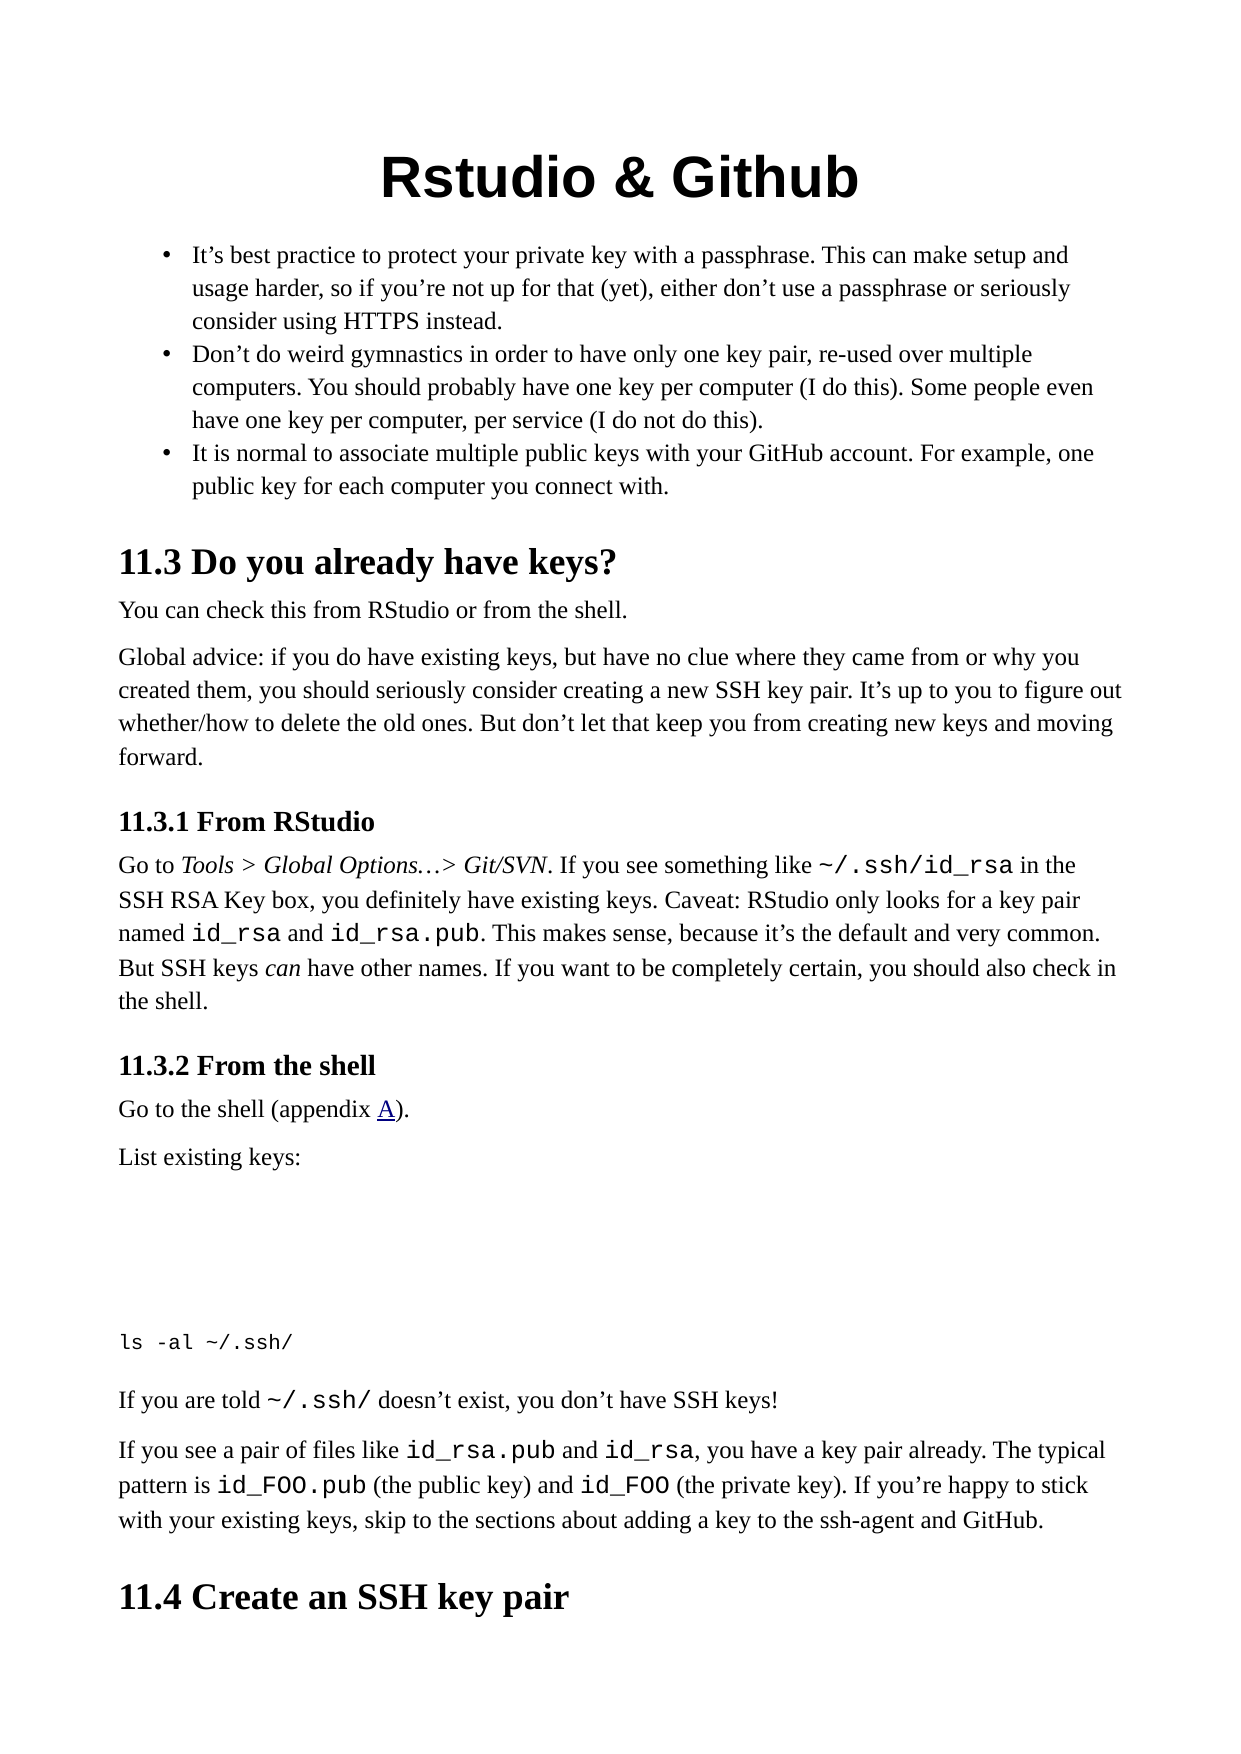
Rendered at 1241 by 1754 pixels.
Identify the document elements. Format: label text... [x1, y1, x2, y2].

list Don’t do weird gymnastics in order to have only one key pair, re-used over multiple computers. You should probably have one key per computer (I do this). Some people even have one key per computer, per service (I do not do this). [162, 339, 1122, 433]
text Go to Tools > Global Options…> Git/SVN. If you see something like ~/.ssh/id_rsa in the SSH RSA Key box, you definitely have existing keys. Caveat: RStudio only looks for a key pair named id_rsa and id_rsa.pub. This makes sense, because it’s the default and very common. But SSH keys can have other names. If you want to be completely certain, you should also check in the shell. [118, 850, 1122, 1015]
text List existing keys: [118, 1142, 1122, 1171]
text Global advice: if you do have existing keys, but have no clue where they came from or why you created them, you should seriously consider creating a new SSH key pair. It’s up to you to figure out whether/how to delete the old ones. But don’t let that keep you from creating new keys and moving forward. [118, 642, 1122, 770]
text If you see a pair of files like id_rsa.pub and id_rsa, you have a key pair already. The typical pattern is id_FOO.pub (the public key) and id_FOO (the private key). If you’re happy to stick with your existing keys, skip to the sections about adding a key to the ssh-agent and GitHub. [118, 1435, 1122, 1534]
subtitle 11.3.1 From RStudio [118, 804, 1122, 837]
subtitle 11.3 Do you already have keys? [118, 539, 1122, 582]
list It is normal to associate multiple public keys with your GitHub account. For example, one public key for each computer you connect with. [162, 438, 1122, 499]
text Go to the shell (appendix A). [118, 1094, 1122, 1123]
text If you are told ~/.ssh/ doesn’t exist, you don’t have SSH keys! [118, 1385, 1122, 1416]
text ls -al ~/.ssh/ [118, 1332, 1122, 1356]
list It’s best practice to protect your private key with a passphrase. This can make setup and usage harder, so if you’re not up for that (yet), either don’t use a passphrase or seriously consider using HTTPS instead. [162, 240, 1122, 334]
subtitle 11.4 Create an SSH key pair [118, 1574, 1122, 1617]
subtitle 11.3.2 From the shell [118, 1048, 1122, 1082]
text You can check this from RStudio or from the shell. [118, 595, 1122, 624]
